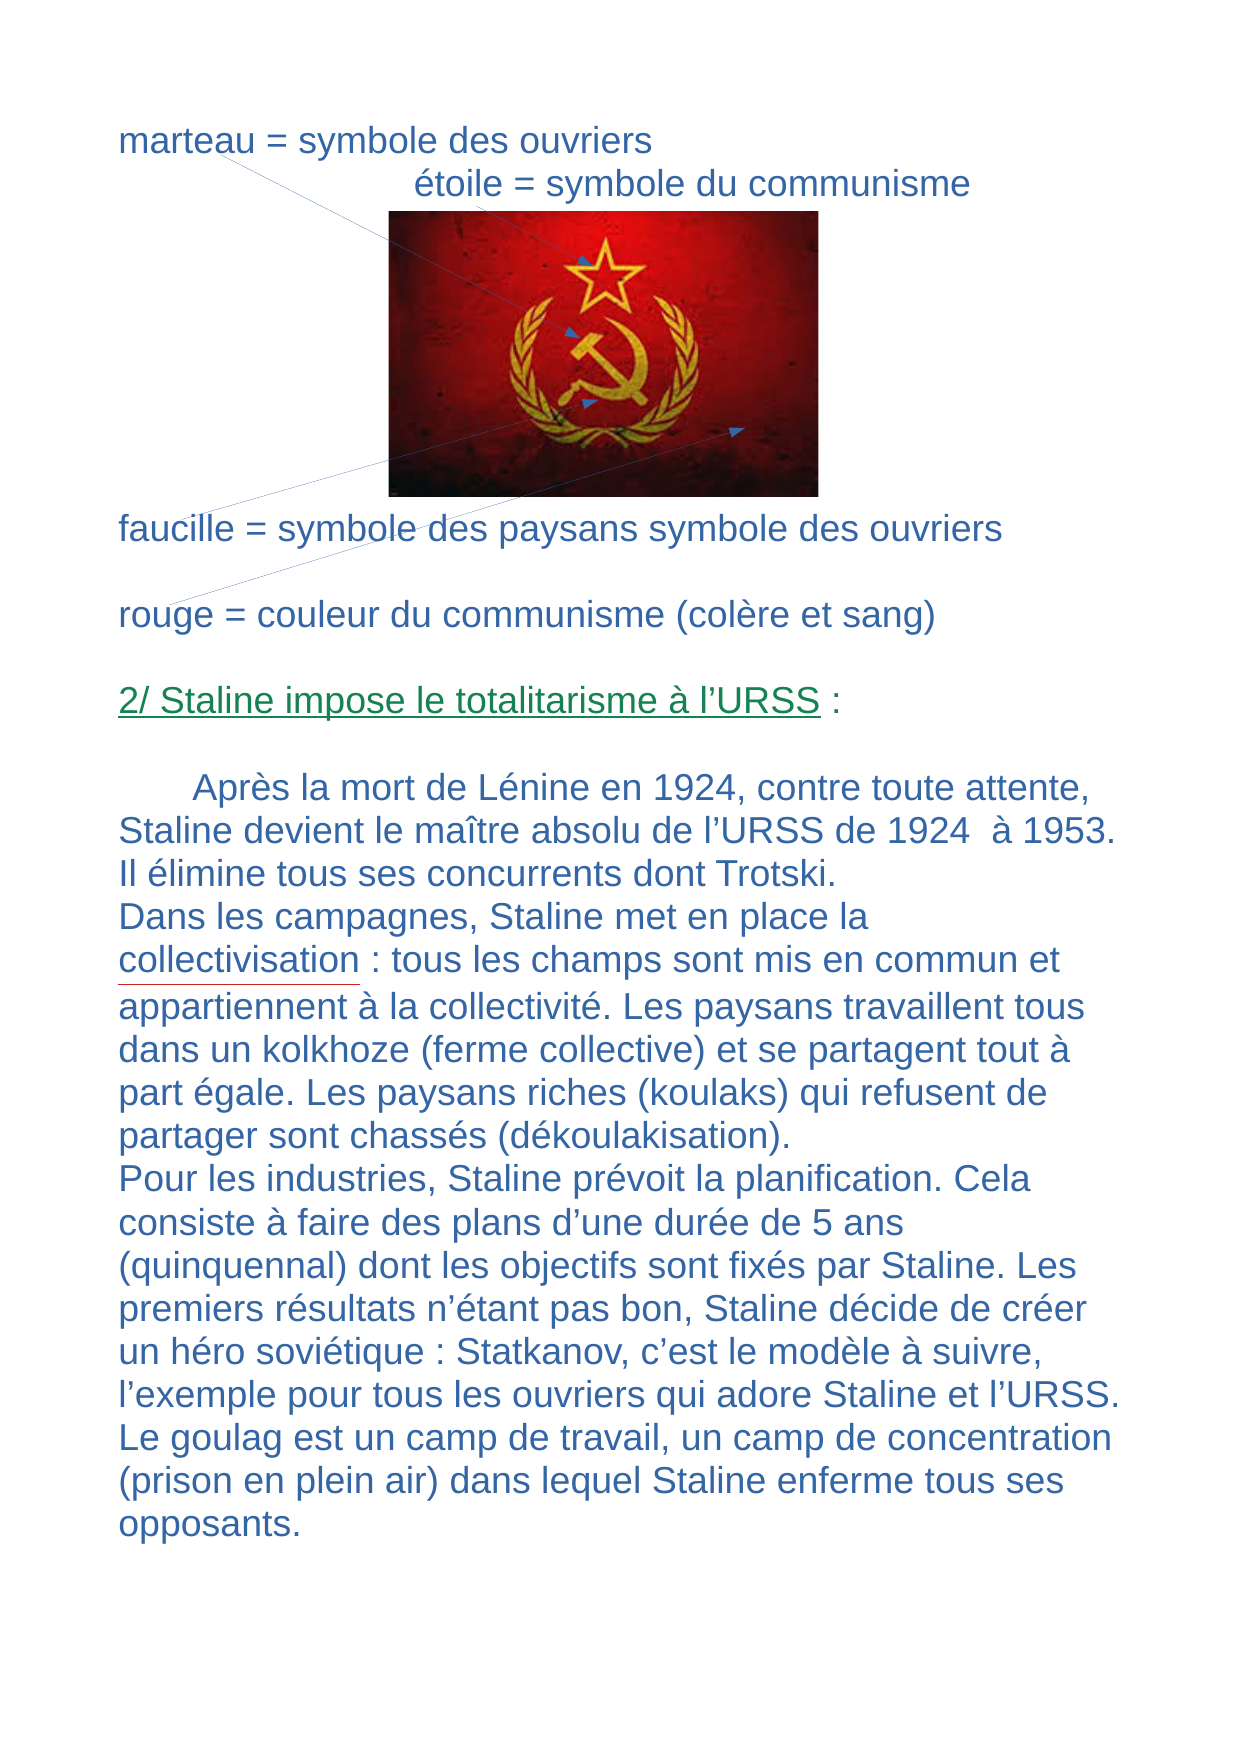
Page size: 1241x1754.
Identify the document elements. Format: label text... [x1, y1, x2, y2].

text faucille = symbole des paysans symbole des ouvriers [118, 506, 487, 549]
text marteau = symbole des ouvriers [118, 118, 1122, 161]
text Le goulag est un camp de travail, un camp de concentration (prison en plein air) dans lequel Staline enferme tous ses opposants. [118, 1415, 1122, 1545]
text étoile = symbole du communisme [236, 161, 1122, 204]
text Après la mort de Lénine en 1924, contre toute attente, Staline devient le maître absolu de l’URSS de 1924 à 1953. Il élimine tous ses concurrents dont Trotski. [118, 765, 1122, 894]
text [118, 161, 315, 204]
text rouge = couleur du communisme (colère et sang) [118, 592, 1122, 636]
picture [388, 211, 819, 497]
text faucille = symbole des paysans symbole des ouvriers [355, 506, 1122, 549]
text Pour les industries, Staline prévoit la planification. Cela consiste à faire des plans d’une durée de 5 ans (quinquennal) dont les objectifs sont fixés par Staline. Les premiers résultats n’étant pas bon, Staline décide de créer un héro soviétique : Statkanov, c’est le modèle à suivre, l’exemple pour tous les ouvriers qui adore Staline et l’URSS. [118, 1157, 1122, 1415]
text Dans les campagnes, Staline met en place la collectivisation : tous les champs sont mis en commun et appartiennent à la collectivité. Les paysans travaillent tous dans un kolkhoze (ferme collective) et se partagent tout à part égale. Les paysans riches (koulaks) qui refusent de partager sont chassés (dékoulakisation). [118, 894, 1122, 1157]
text 2/ Staline impose le totalitarisme à l’URSS : [118, 679, 1122, 722]
